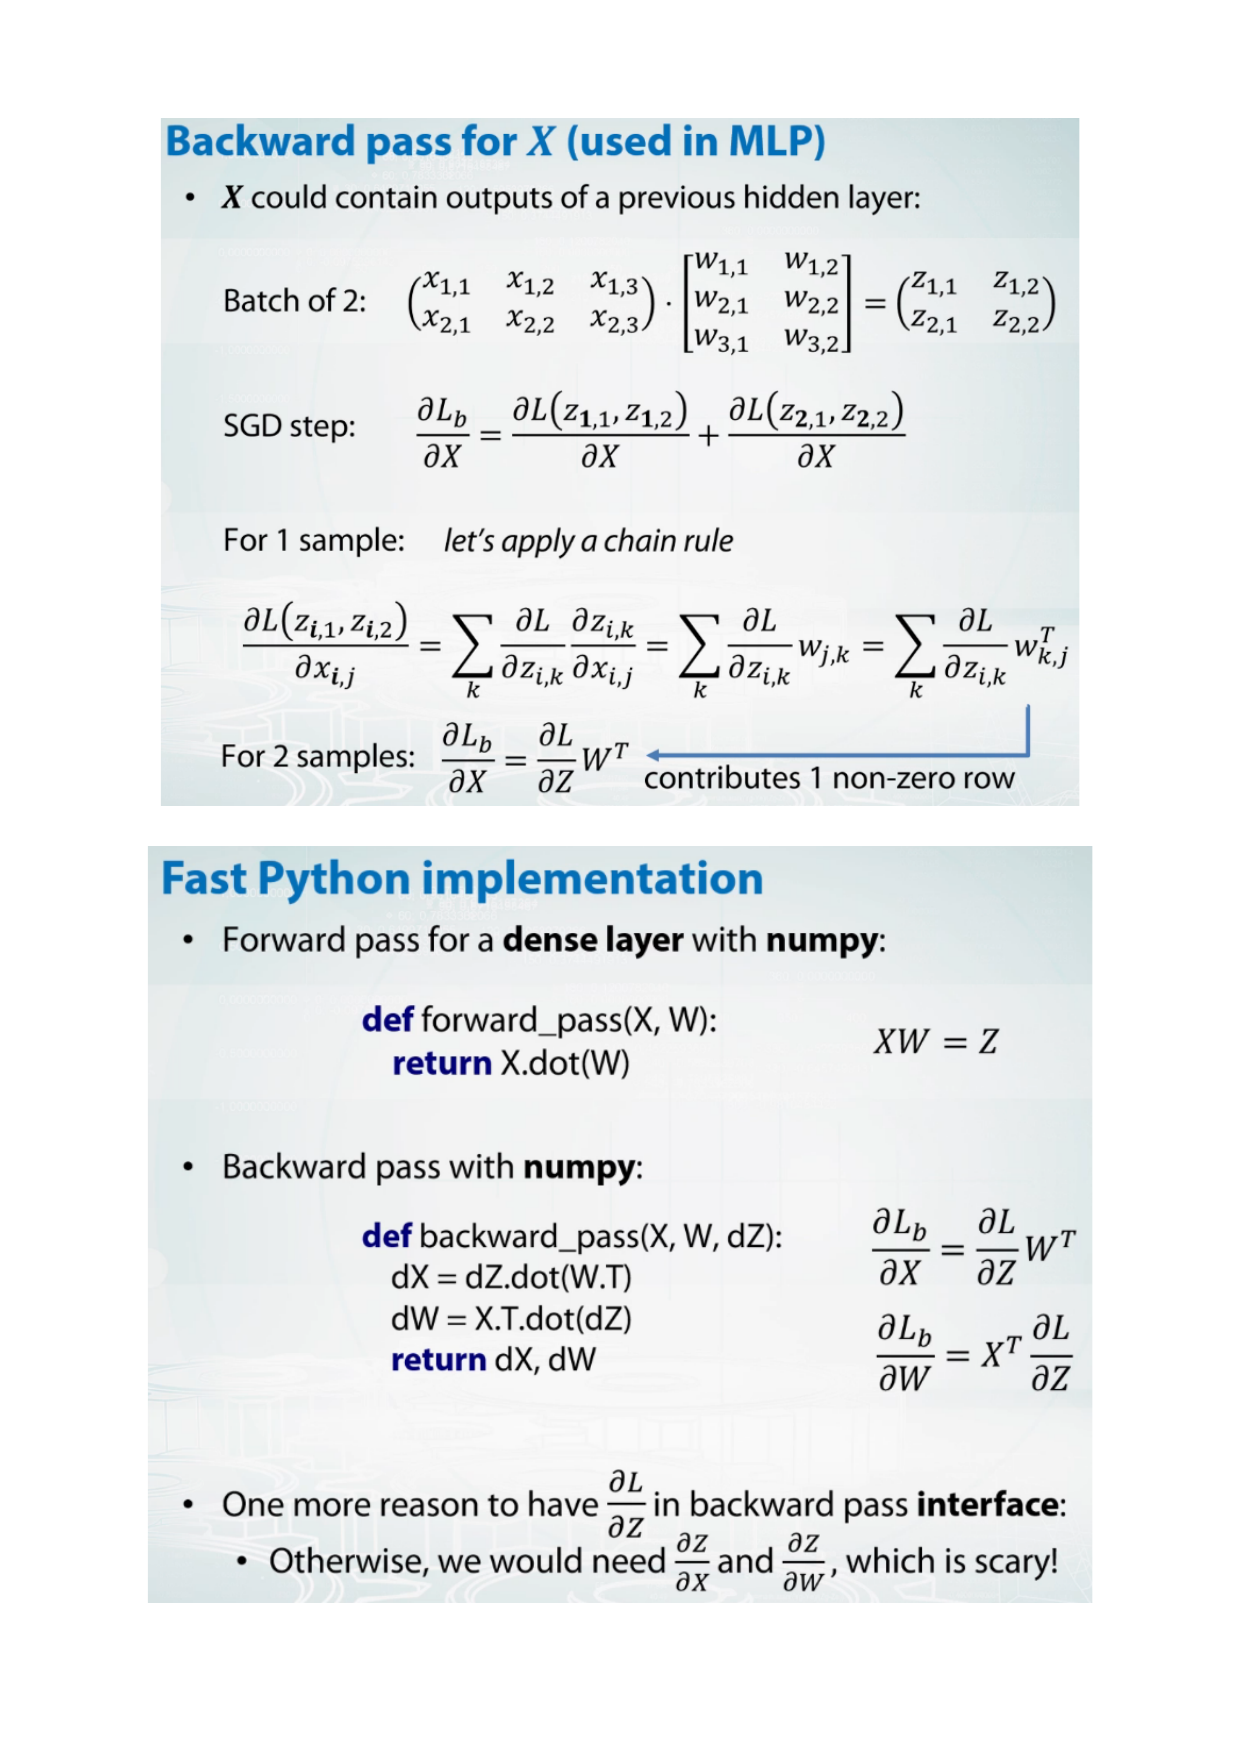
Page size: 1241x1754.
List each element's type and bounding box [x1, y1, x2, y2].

picture [160, 118, 1080, 806]
picture [147, 846, 1093, 1603]
